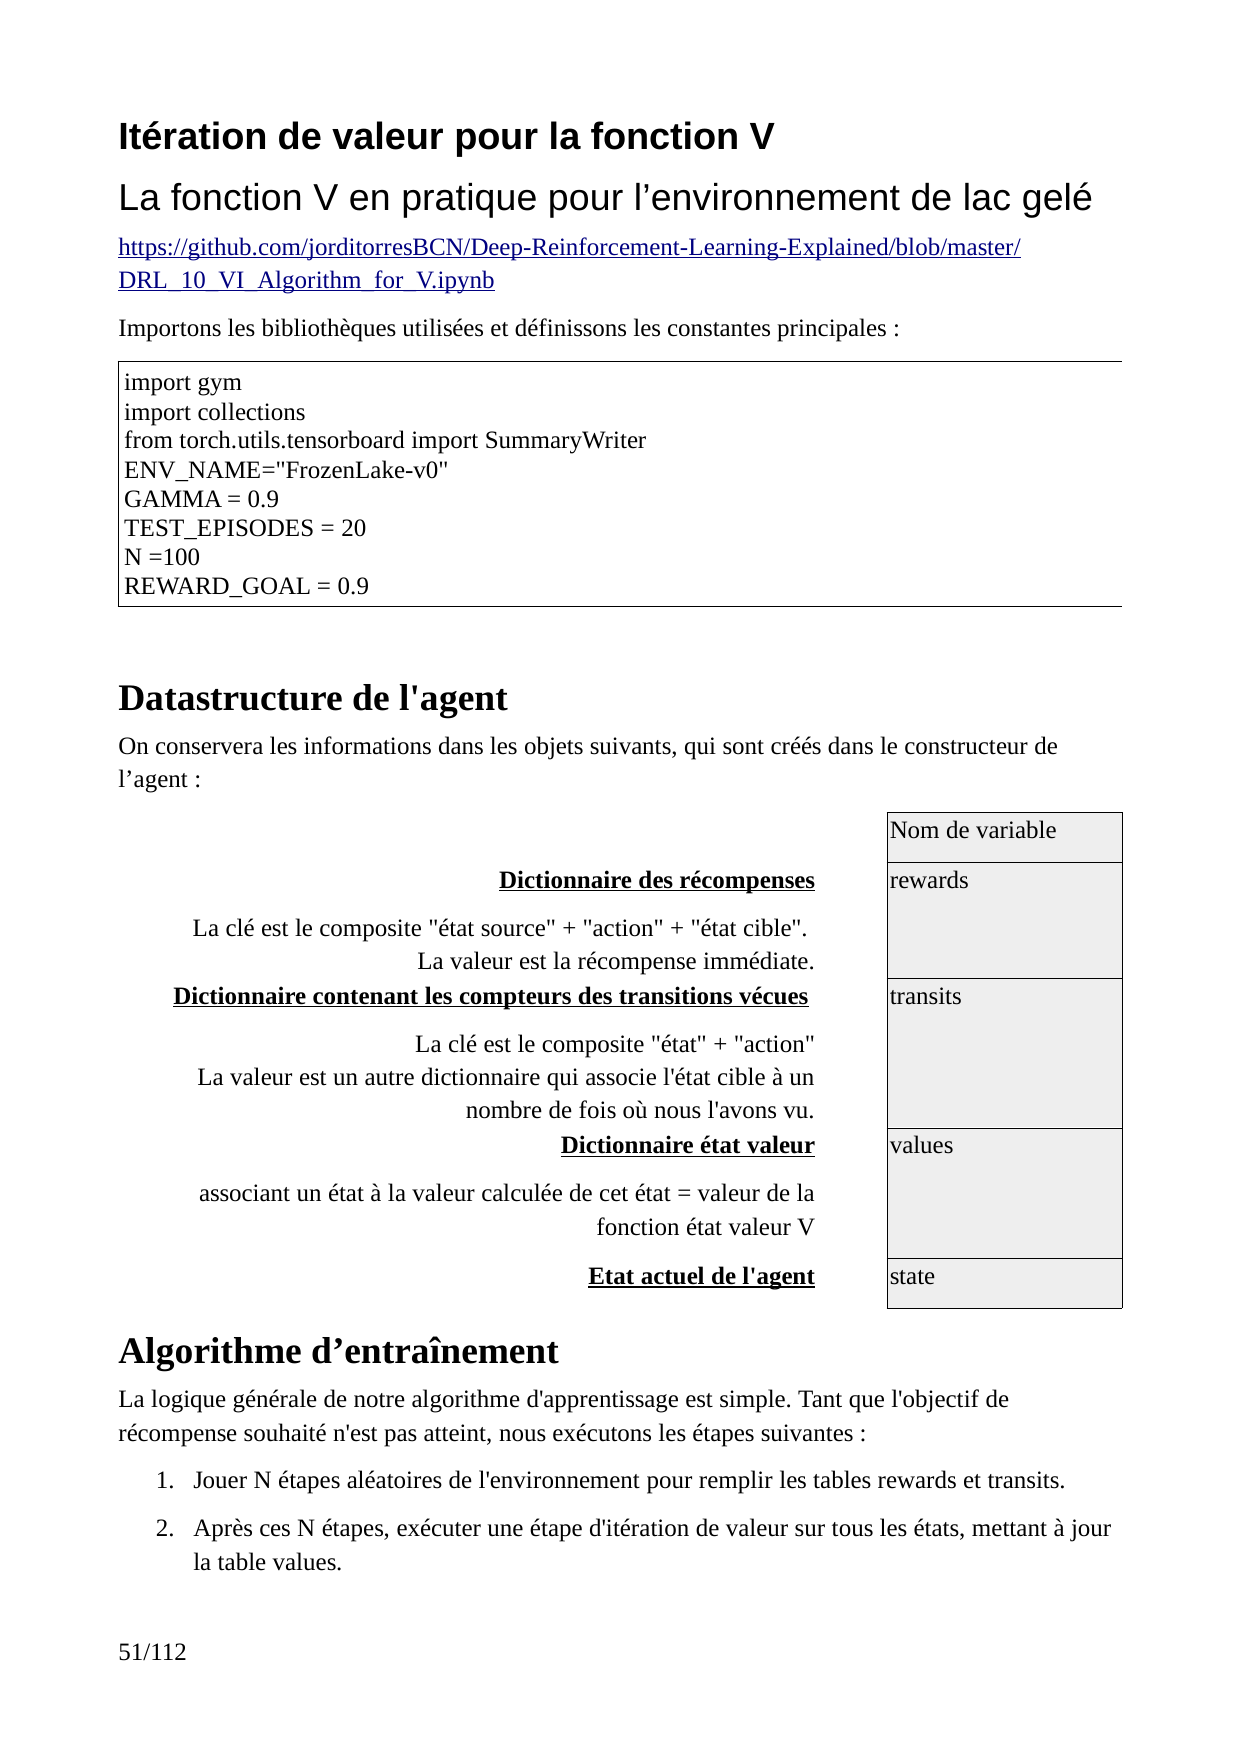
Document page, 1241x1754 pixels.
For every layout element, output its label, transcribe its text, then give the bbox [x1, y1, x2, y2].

table_cell Dictionnaire contenant les compteurs des transitions vécues La clé est le composite "état" + "action" La valeur est un autre dictionnaire qui associe l'état cible à un nombre de fois où nous l'avons vu. [118, 978, 815, 1127]
table_cell transits [888, 979, 1122, 1127]
table_cell values [888, 1129, 1122, 1258]
text Importons les bibliothèques utilisées et définissons les constantes principales : [118, 313, 1122, 342]
table_cell [815, 1128, 887, 1258]
text La logique générale de notre algorithme d'apprentissage est simple. Tant que l'objectif de récompense souhaité n'est pas atteint, nous exécutons les étapes suivantes : [118, 1384, 1122, 1447]
table_cell Etat actuel de l'agent [118, 1258, 815, 1308]
table_cell state [888, 1259, 1122, 1308]
subtitle La fonction V en pratique pour l’environnement de lac gelé [118, 176, 1122, 219]
table_cell Dictionnaire des récompenses La clé est le composite "état source" + "action" + "état cible". La valeur est la récompense immédiate. [118, 862, 815, 978]
text On conservera les informations dans les objets suivants, qui sont créés dans le constructeur de l’agent : [118, 731, 1122, 793]
subtitle Datastructure de l'agent [118, 675, 1122, 718]
table_header import gym import collections from torch.utils.tensorboard import SummaryWriter ENV_NAME="FrozenLake-v0" GAMMA = 0.9 TEST_EPISODES = 20 N =100 REWARD_GOAL = 0.9 [119, 362, 1122, 606]
table_header [815, 812, 887, 862]
subtitle Algorithme d’entraînement [118, 1329, 1122, 1372]
table_cell [815, 1258, 887, 1308]
table_header [118, 812, 815, 862]
table_cell rewards [888, 863, 1122, 978]
table_cell [815, 862, 887, 978]
list Jouer N étapes aléatoires de l'environnement pour remplir les tables rewards et transits. [156, 1465, 1122, 1494]
text https://github.com/jorditorresBCN/Deep-Reinforcement-Learning-Explained/blob/master/DRL_10_VI_Algorithm_for_V.ipynb [118, 231, 1122, 294]
list Après ces N étapes, exécuter une étape d'itération de valeur sur tous les états, mettant à jour la table values. [156, 1513, 1122, 1576]
subtitle Itération de valeur pour la fonction V [118, 113, 1122, 157]
table_header Nom de variable [888, 813, 1122, 862]
table_cell [815, 978, 887, 1127]
table_cell Dictionnaire état valeur associant un état à la valeur calculée de cet état = valeur de la fonction état valeur V [118, 1128, 815, 1258]
